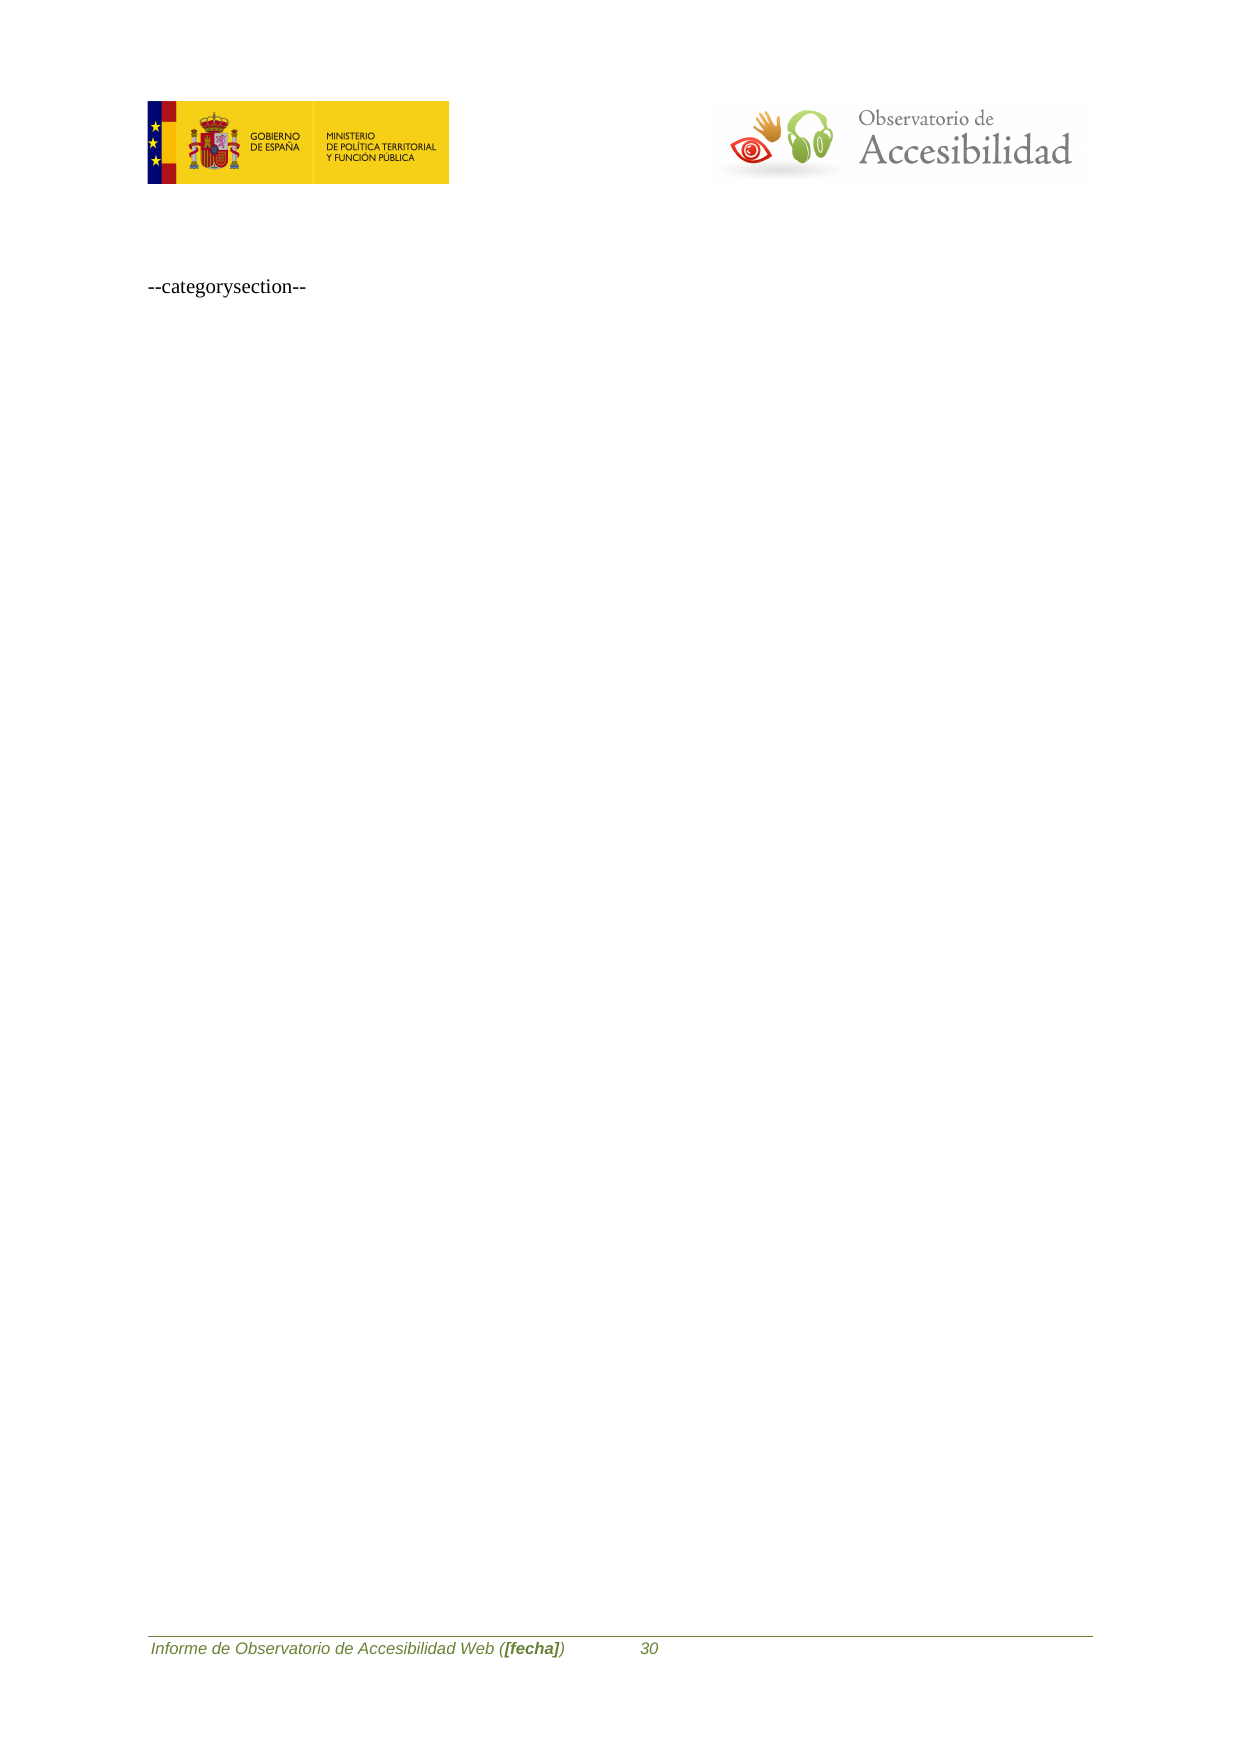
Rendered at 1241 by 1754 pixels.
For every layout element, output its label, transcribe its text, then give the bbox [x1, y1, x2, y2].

text --categorysection-- [148, 274, 1092, 298]
picture [147, 101, 450, 184]
picture [710, 101, 1086, 184]
